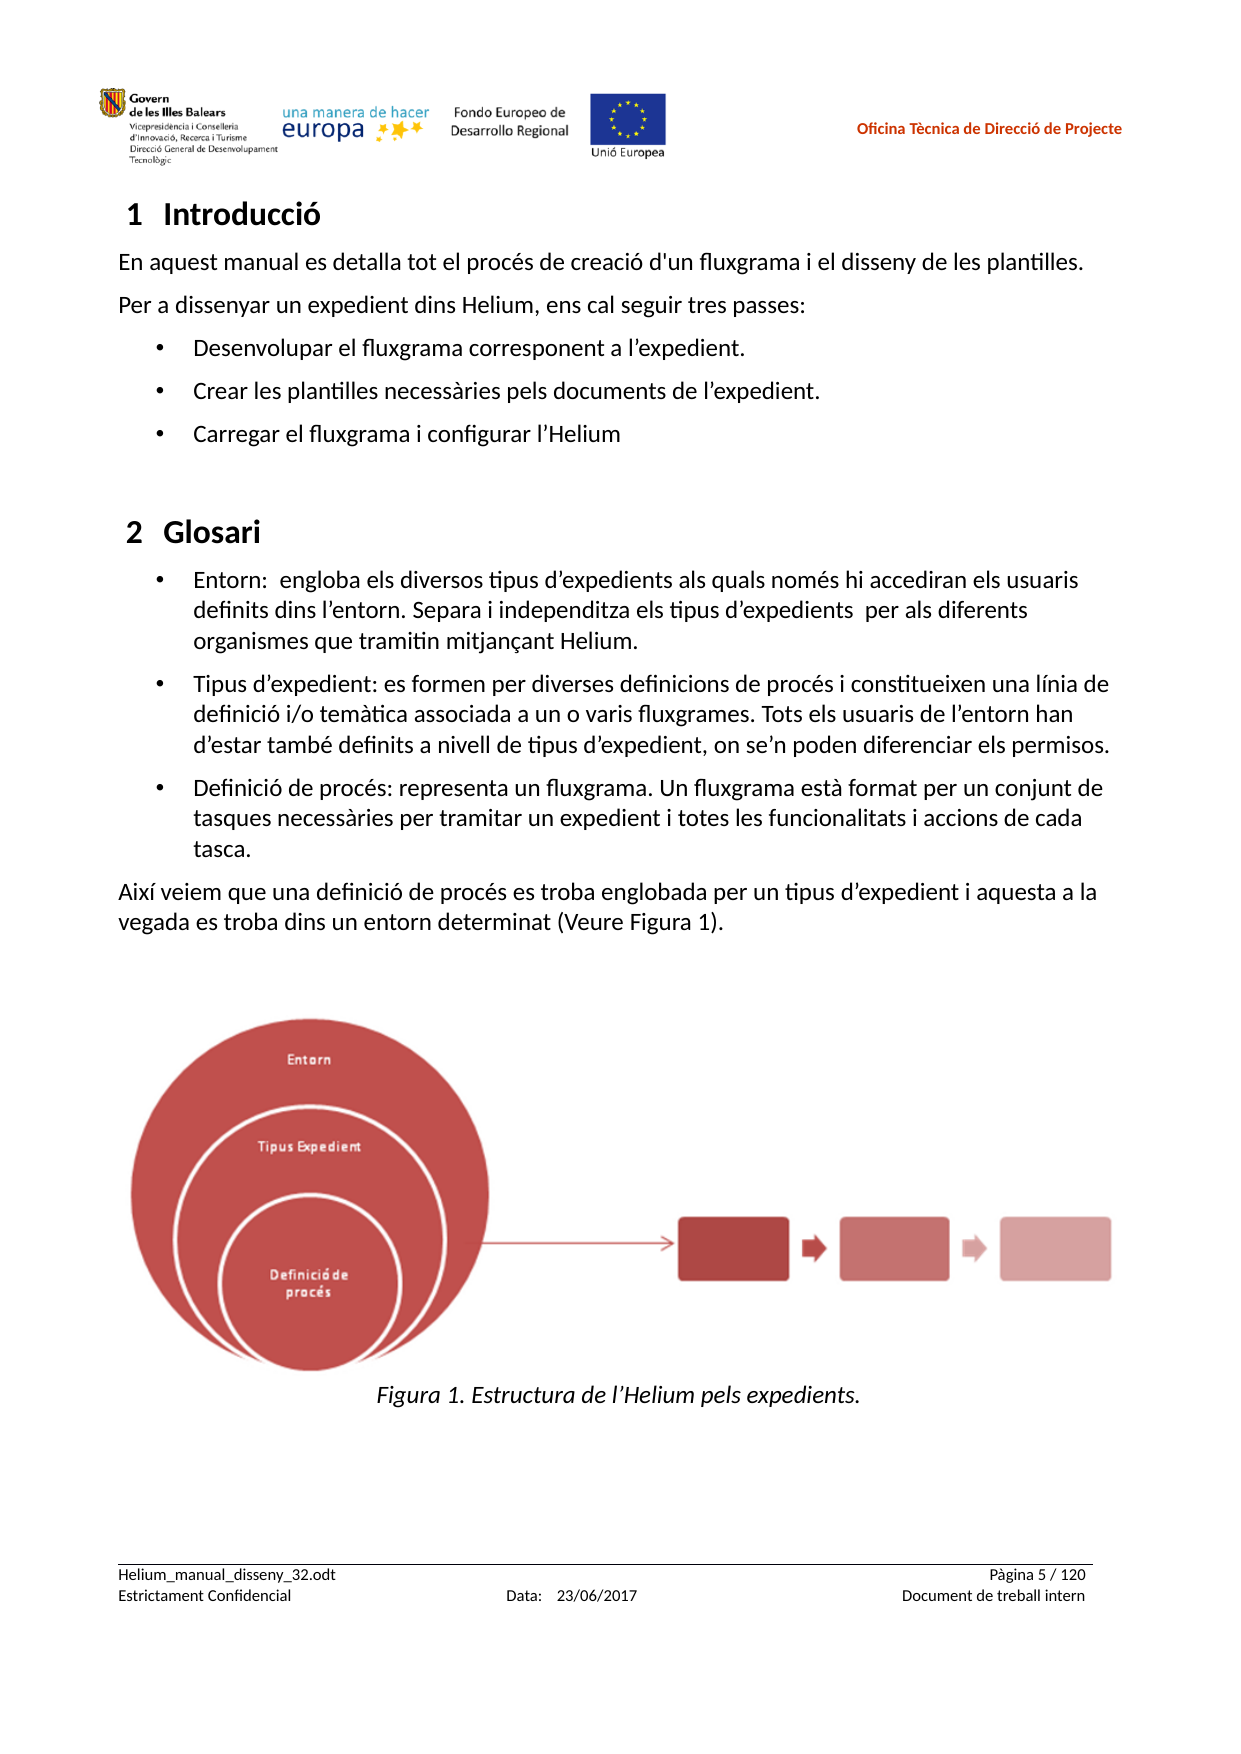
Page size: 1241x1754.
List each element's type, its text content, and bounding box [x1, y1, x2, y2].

text Per a dissenyar un expedient dins Helium, ens cal seguir tres passes: [118, 289, 1122, 320]
text Figura 1. Estructura de l’Helium pels expedients. [118, 1380, 1122, 1410]
picture [118, 1005, 1123, 1380]
subtitle Introducció [118, 193, 1122, 234]
subtitle Glosari [118, 510, 1122, 551]
list Crear les plantilles necessàries pels documents de l’expedient. [156, 375, 1122, 406]
list Desenvolupar el fluxgrama corresponent a l’expedient. [156, 332, 1122, 363]
picture [99, 87, 668, 166]
text Així veiem que una definició de procés es troba englobada per un tipus d’expedient i aquesta a la vegada es troba dins un entorn determinat (Veure Figura 1). [118, 876, 1122, 937]
text En aquest manual es detalla tot el procés de creació d'un fluxgrama i el disseny de les plantilles. [118, 246, 1122, 277]
list Entorn: engloba els diversos tipus d’expedients als quals només hi accediran els usuaris definits dins l’entorn. Separa i independitza els tipus d’expedients per als diferents organismes que tramitin mitjançant Helium. [156, 564, 1122, 655]
list Carregar el fluxgrama i configurar l’Helium [156, 418, 1122, 449]
list Tipus d’expedient: es formen per diverses definicions de procés i constitueixen una línia de definició i/o temàtica associada a un o varis fluxgrames. Tots els usuaris de l’entorn han d’estar també definits a nivell de tipus d’expedient, on se’n poden diferenciar els permisos. [156, 668, 1122, 759]
list Definició de procés: representa un fluxgrama. Un fluxgrama està format per un conjunt de tasques necessàries per tramitar un expedient i totes les funcionalitats i accions de cada tasca. [156, 772, 1122, 863]
